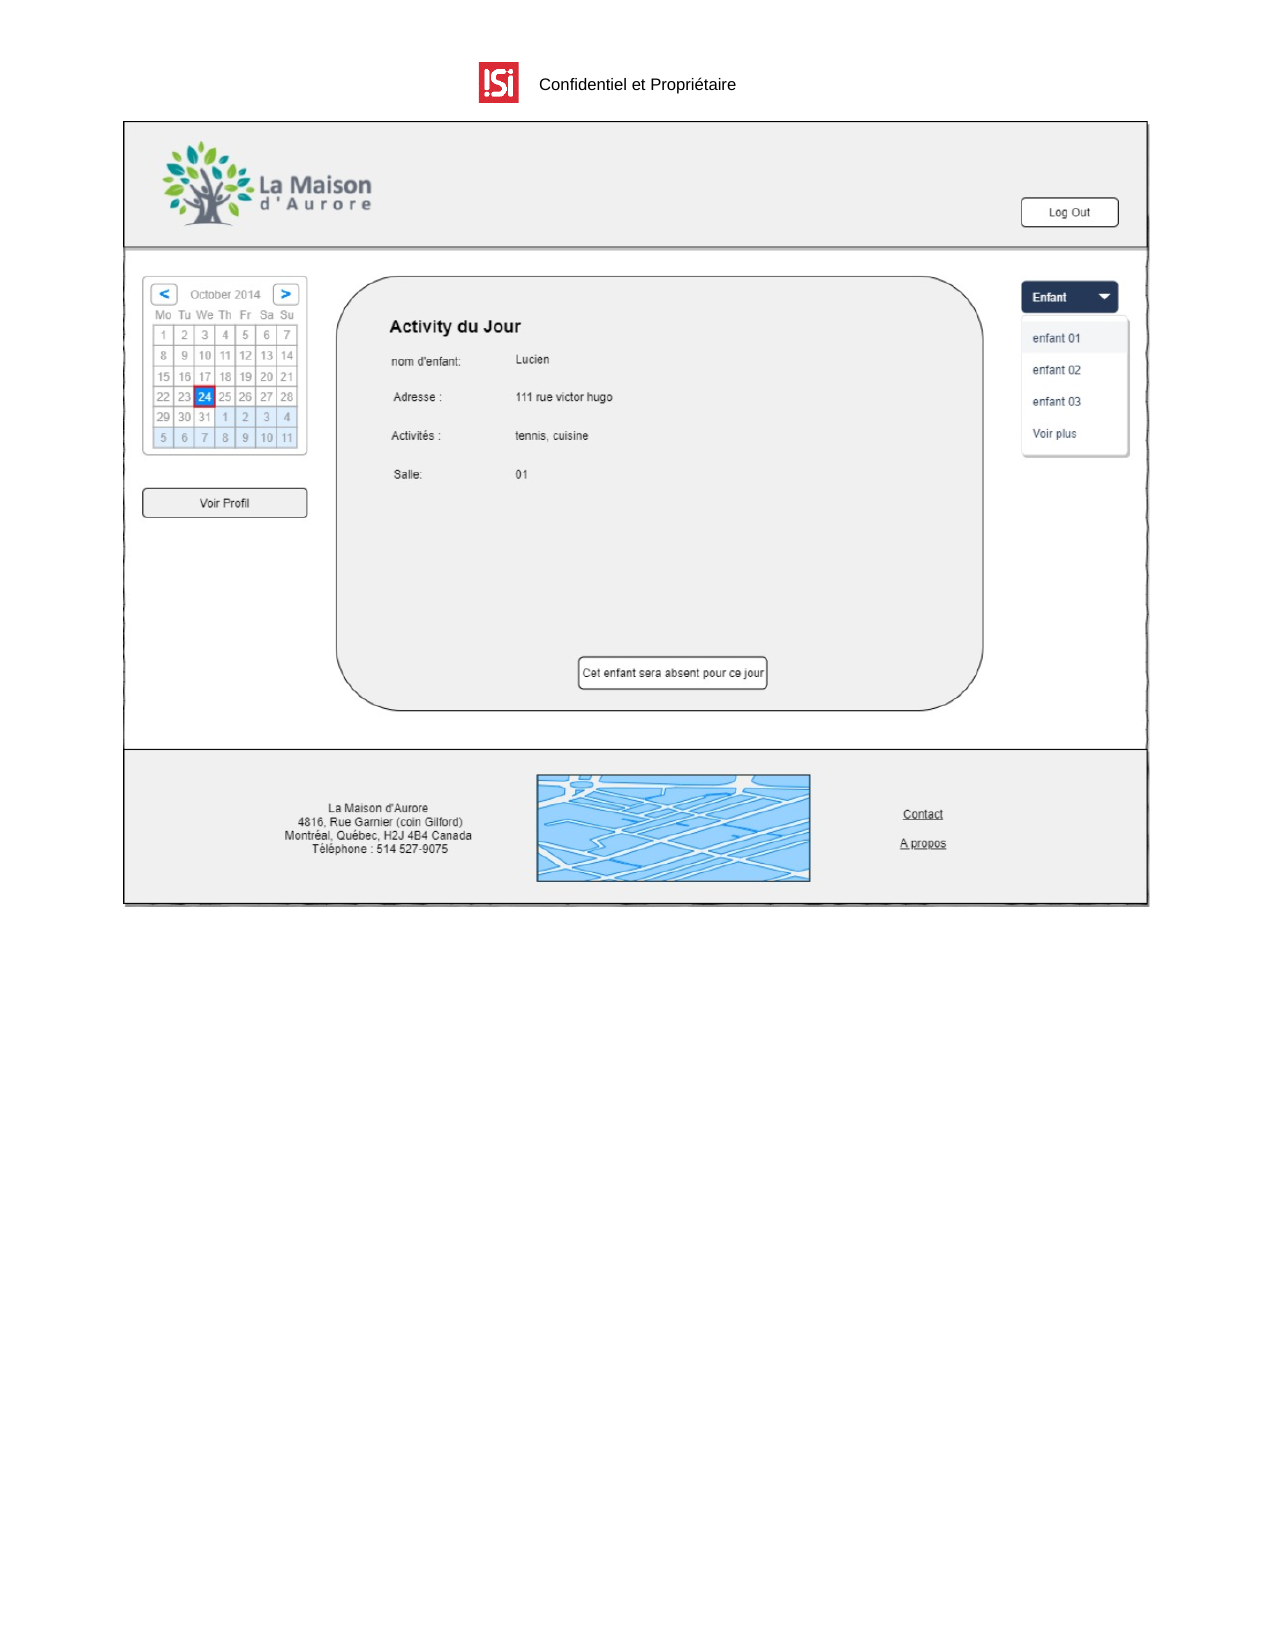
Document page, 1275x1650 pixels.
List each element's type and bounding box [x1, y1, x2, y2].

picture [478, 62, 519, 103]
picture [118, 118, 1157, 917]
